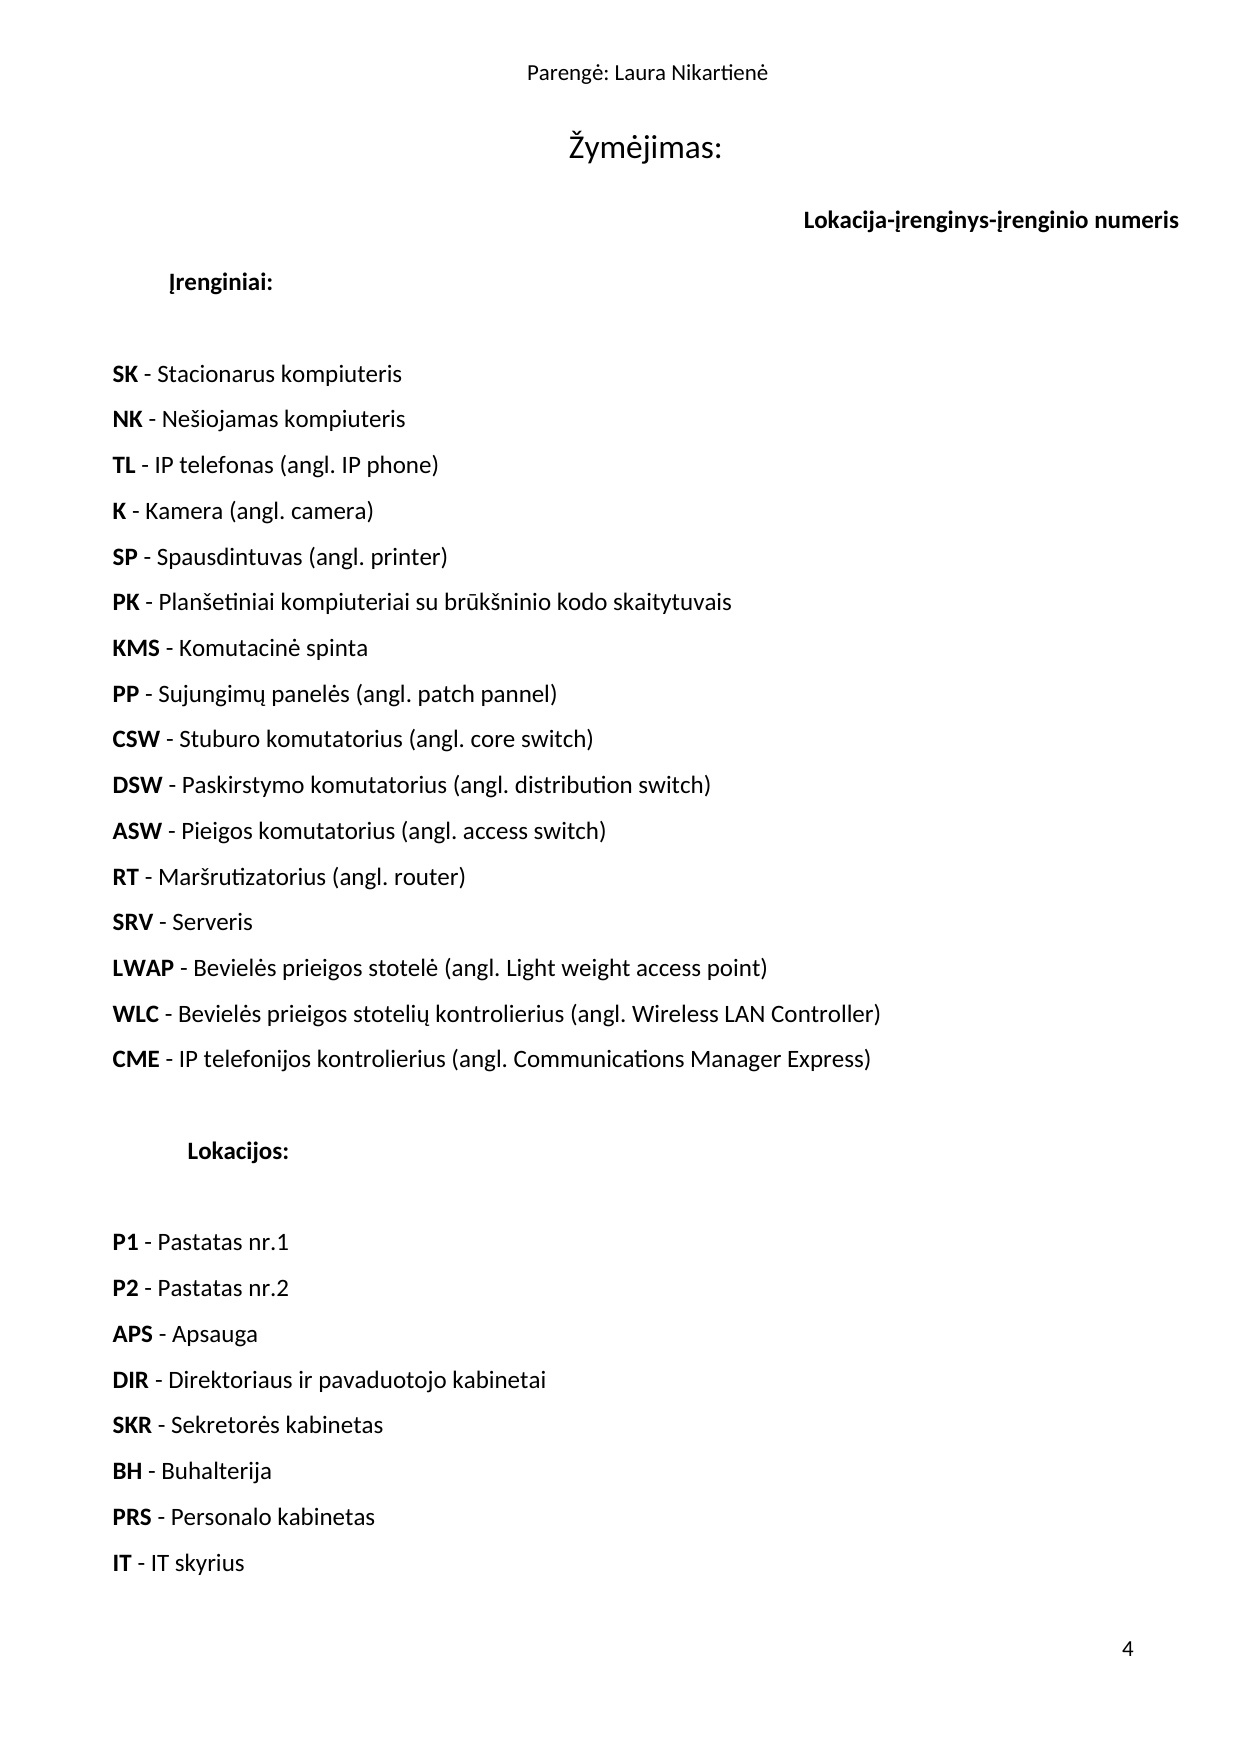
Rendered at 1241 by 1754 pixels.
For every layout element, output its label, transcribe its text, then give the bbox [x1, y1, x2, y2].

list ASW - Pieigos komutatorius (angl. access switch) [112, 815, 1183, 846]
list P1 - Pastatas nr.1 [112, 1227, 1183, 1257]
list SP - Spausdintuvas (angl. printer) [112, 541, 1183, 571]
list APS - Apsauga [112, 1318, 1183, 1348]
list PP - Sujungimų panelės (angl. patch pannel) [112, 678, 1183, 708]
list BH - Buhalterija [112, 1455, 1183, 1486]
list WLC - Bevielės prieigos stotelių kontrolierius (angl. Wireless LAN Controller) [112, 998, 1183, 1028]
list Lokacijos: [112, 1135, 1183, 1166]
list SRV - Serveris [112, 906, 1183, 937]
list CME - IP telefonijos kontrolierius (angl. Communications Manager Express) [112, 1044, 1183, 1074]
list DIR - Direktoriaus ir pavaduotojo kabinetai [112, 1364, 1183, 1394]
list SKR - Sekretorės kabinetas [112, 1409, 1183, 1440]
list P2 - Pastatas nr.2 [112, 1272, 1183, 1303]
list TL - IP telefonas (angl. IP phone) [112, 449, 1183, 480]
list LWAP - Bevielės prieigos stotelė (angl. Light weight access point) [112, 952, 1183, 983]
list SK - Stacionarus kompiuteris [112, 358, 1183, 388]
list CSW - Stuburo komutatorius (angl. core switch) [112, 723, 1183, 754]
list RT - Maršrutizatorius (angl. router) [112, 861, 1183, 891]
text Žymėjimas: [112, 126, 1179, 167]
list Įrenginiai: [112, 266, 1192, 297]
list KMS - Komutacinė spinta [112, 632, 1179, 663]
list NK - Nešiojamas kompiuteris [112, 403, 1183, 434]
list K - Kamera (angl. camera) [112, 495, 1183, 525]
text Lokacija-įrenginys-įrenginio numeris [112, 204, 1179, 234]
list PRS - Personalo kabinetas [112, 1501, 1183, 1531]
list PK - Planšetiniai kompiuteriai su brūkšninio kodo skaitytuvais [112, 586, 1179, 617]
list IT - IT skyrius [112, 1547, 1183, 1577]
list DSW - Paskirstymo komutatorius (angl. distribution switch) [112, 769, 1183, 800]
